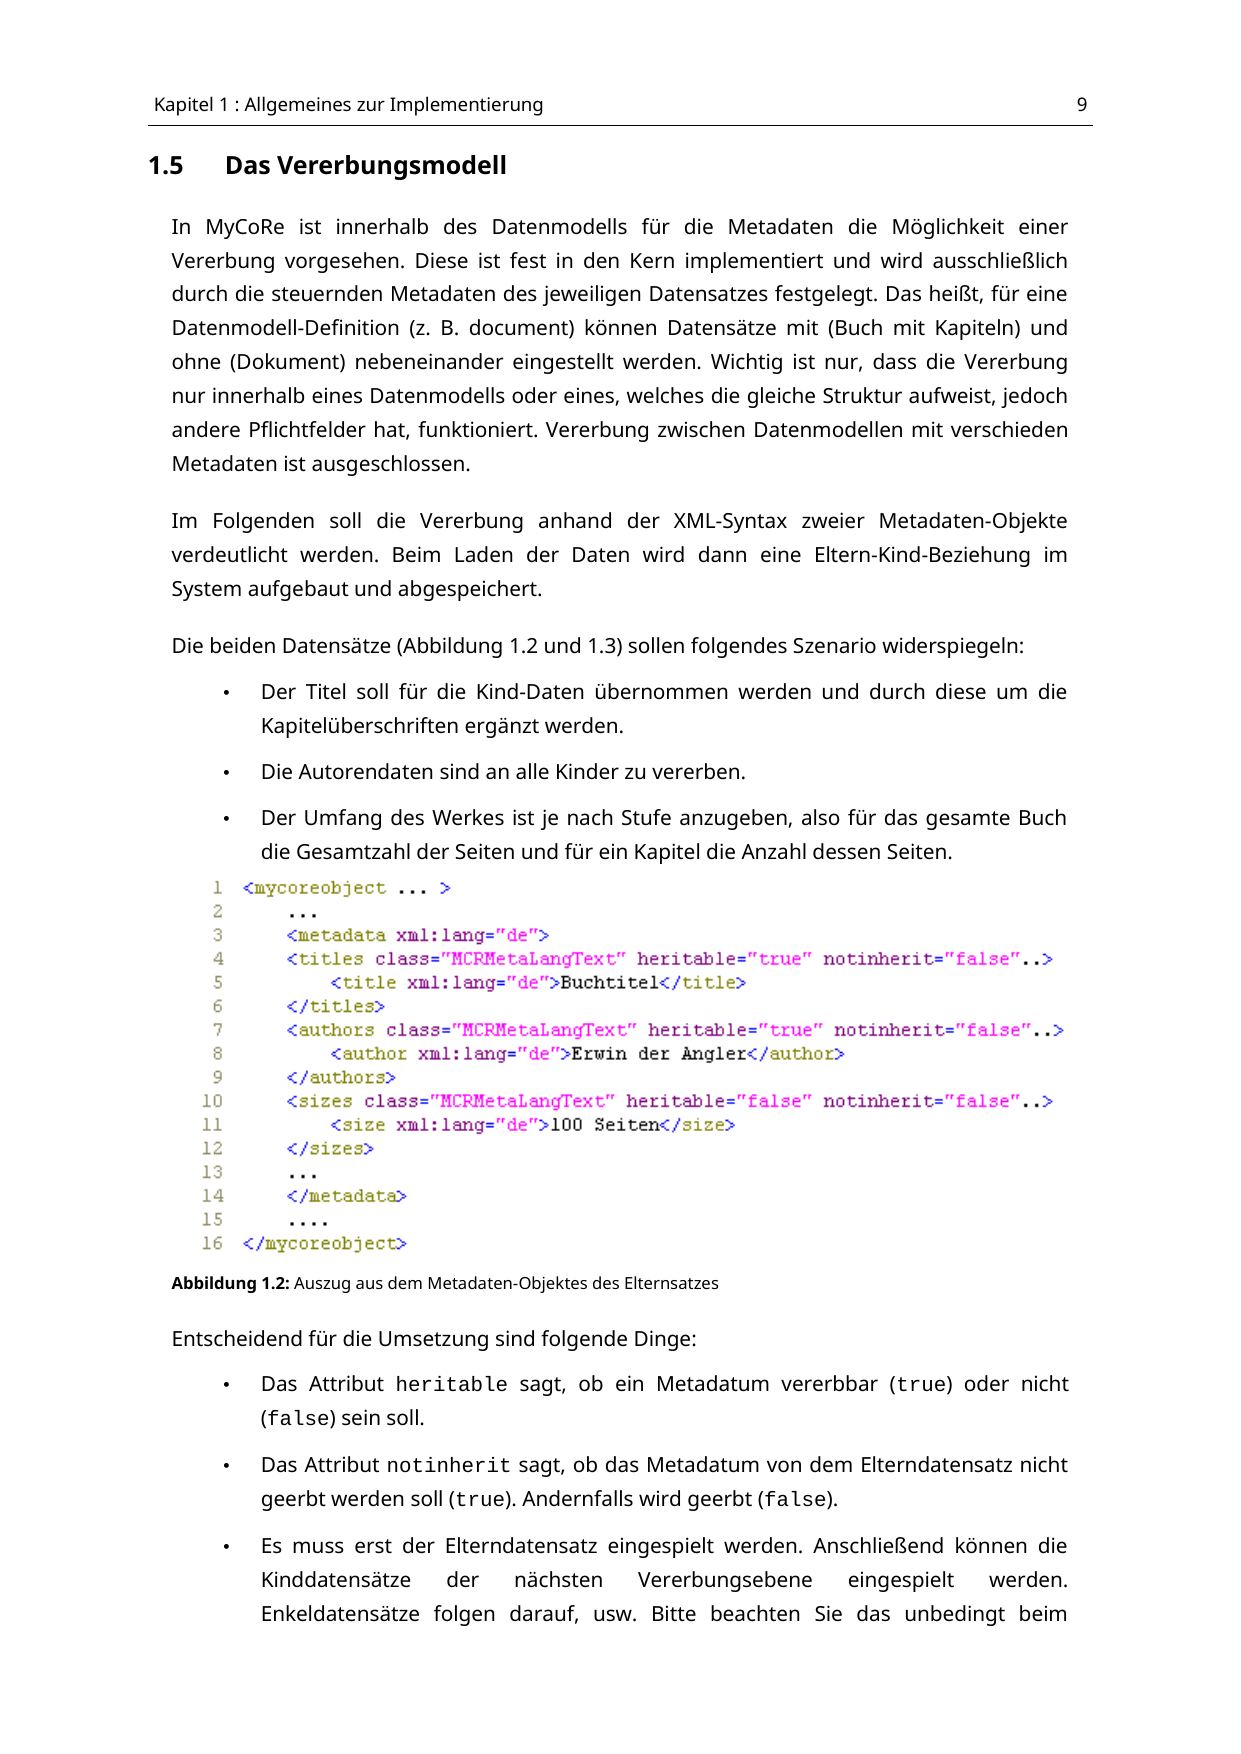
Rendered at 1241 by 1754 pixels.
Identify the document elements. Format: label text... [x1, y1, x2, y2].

list Der Umfang des Werkes ist je nach Stufe anzugeben, also für das gesamte Buch die Gesamtzahl der Seiten und für ein Kapitel die Anzahl dessen Seiten. [185, 803, 1069, 866]
list Es muss erst der Elterndatensatz eingespielt werden. Anschließend können die Kinddatensätze der nächsten Vererbungsebene eingespielt werden. Enkeldatensätze folgen darauf, usw. Bitte beachten Sie das unbedingt beim [185, 1531, 1069, 1627]
subtitle Das Vererbungsmodell [148, 148, 1092, 182]
list Das Attribut notinherit sagt, ob das Metadatum von dem Elterndatensatz nicht geerbt werden soll (true). Andernfalls wird geerbt (false). [185, 1450, 1069, 1513]
list Das Attribut heritable sagt, ob ein Metadatum vererbbar (true) oder nicht (false) sein soll. [185, 1369, 1069, 1432]
text [1087, 875, 1126, 1294]
list Die Autorendaten sind an alle Kinder zu vererben. [185, 757, 1069, 785]
text Die beiden Datensätze (Abbildung 1.2 und 1.3) sollen folgendes Szenario widerspiegeln: [171, 631, 1069, 659]
text Im Folgenden soll die Vererbung anhand der XML-Syntax zweier Metadaten-Objekte verdeutlicht werden. Beim Laden der Daten wird dann eine Eltern-Kind-Beziehung im System aufgebaut und abgespeichert. [171, 506, 1069, 602]
text Entscheidend für die Umsetzung sind folgende Dinge: [148, 875, 1069, 1352]
text In MyCoRe ist innerhalb des Datenmodells für die Metadaten die Möglichkeit einer Vererbung vorgesehen. Diese ist fest in den Kern implementiert und wird ausschließlich durch die steuernden Metadaten des jeweiligen Datensatzes festgelegt. Das heißt, für eine Datenmodell-Definition (z. B. document) können Datensätze mit (Buch mit Kapiteln) und ohne (Dokument) nebeneinander eingestellt werden. Wichtig ist nur, dass die Vererbung nur innerhalb eines Datenmodells oder eines, welches die gleiche Struktur aufweist, jedoch andere Pflichtfelder hat, funktioniert. Vererbung zwischen Datenmodellen mit verschieden Metadaten ist ausgeschlossen. [171, 212, 1069, 477]
list Der Titel soll für die Kind-Daten übernommen werden und durch diese um die Kapitelüberschriften ergänzt werden. [185, 677, 1069, 739]
text Abbildung 1.2: Auszug aus dem Metadaten-Objektes des Elternsatzes [171, 904, 1102, 1294]
